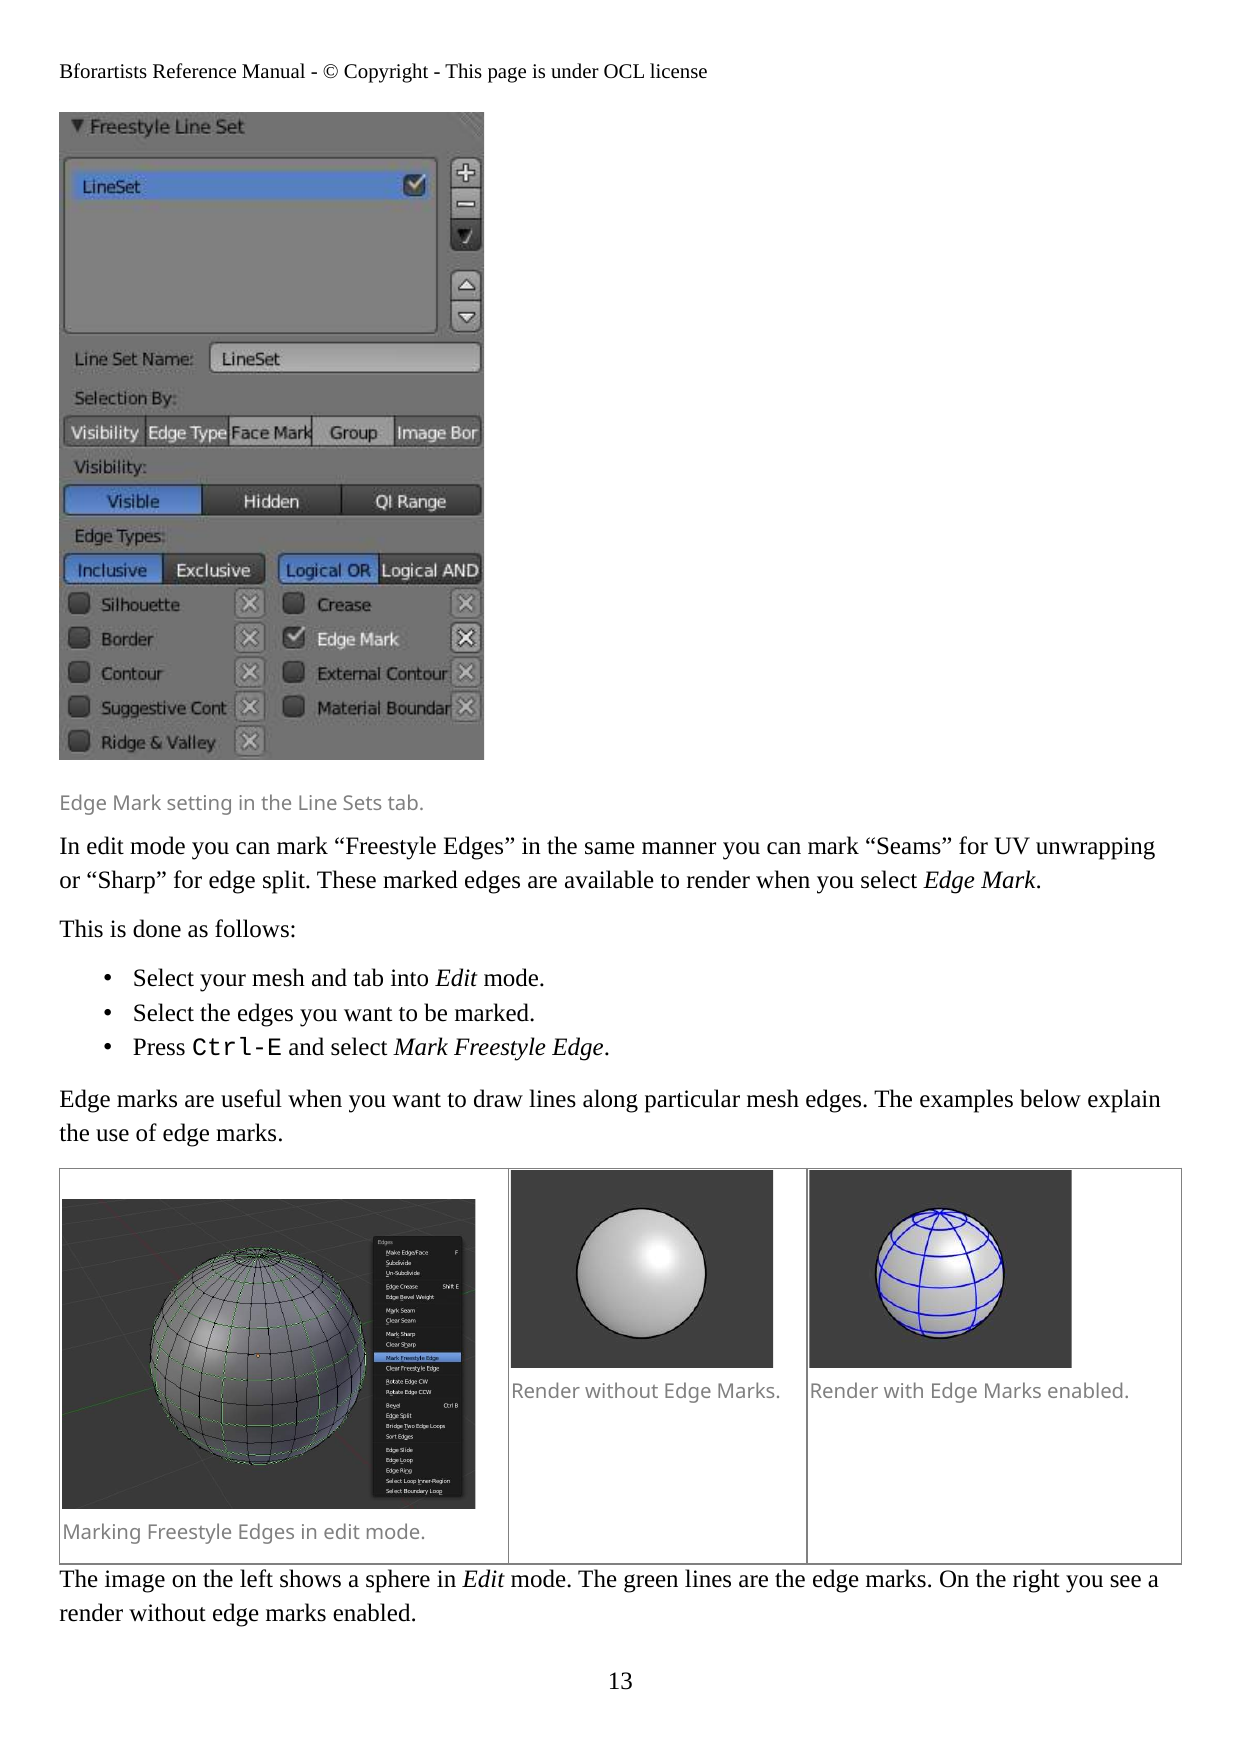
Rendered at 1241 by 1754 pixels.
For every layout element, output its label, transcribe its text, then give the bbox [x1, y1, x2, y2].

list Press Ctrl-E and select Mark Freestyle Edge. [103, 1032, 1181, 1063]
table_header Render with Edge Marks enabled. [808, 1169, 1181, 1563]
text In edit mode you can mark “Freestyle Edges” in the same manner you can mark “Seams” for UV unwrapping or “Sharp” for edge split. These marked edges are available to render when you select Edge Mark. [59, 831, 1181, 894]
picture [62, 1199, 476, 1509]
text The image on the left shows a sphere in Edit mode. The green lines are the edge marks. On the right you see a render without edge marks enabled. [59, 1565, 1181, 1627]
table_header Marking Freestyle Edges in edit mode. [60, 1169, 508, 1563]
text Edge Mark setting in the Line Sets tab. [59, 785, 1181, 816]
list Select your mesh and tab into Edit mode. [103, 963, 1181, 992]
list Select the edges you want to be marked. [103, 998, 1181, 1027]
text This is done as follows: [59, 914, 1181, 943]
table_header Render without Edge Marks. [509, 1169, 806, 1563]
picture [510, 1170, 774, 1368]
picture [809, 1170, 1072, 1368]
text Edge marks are useful when you want to draw lines along particular mesh edges. The examples below explain the use of edge marks. [59, 1084, 1181, 1147]
picture [59, 112, 485, 760]
